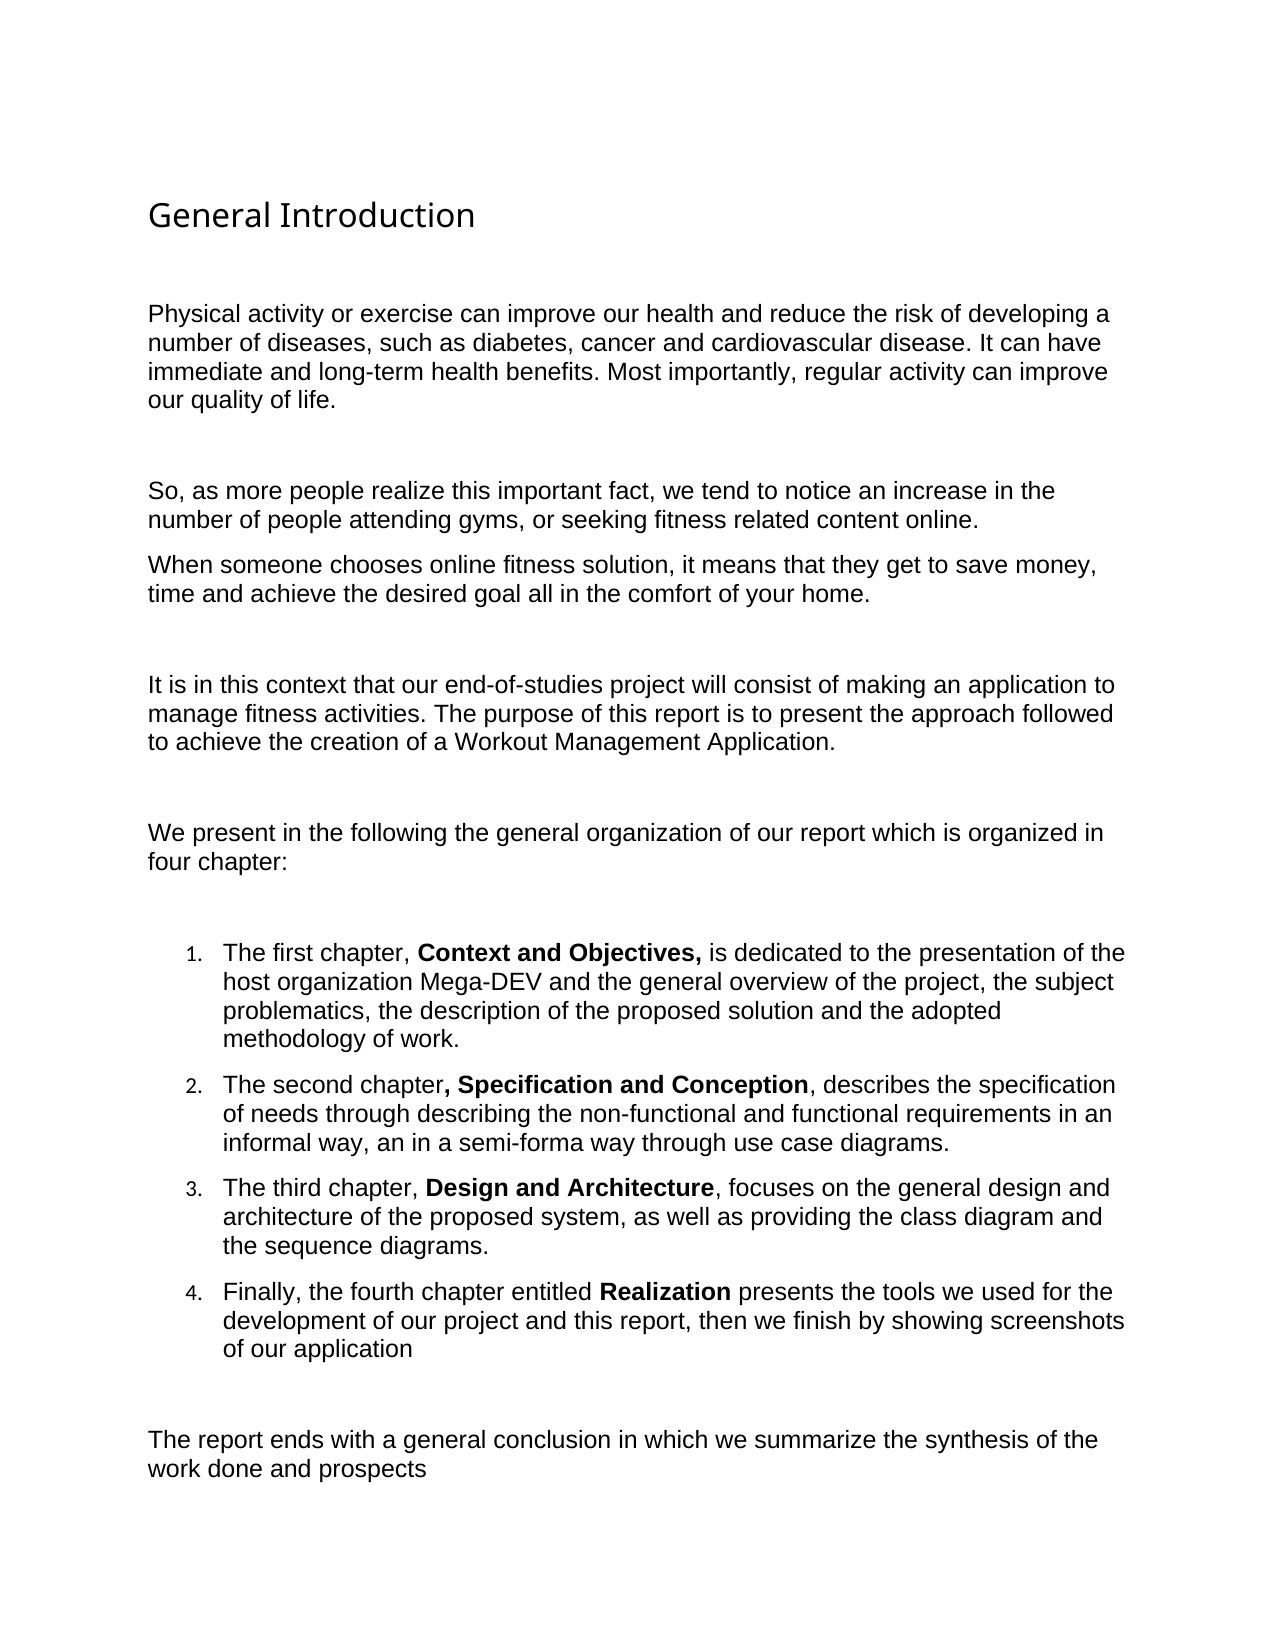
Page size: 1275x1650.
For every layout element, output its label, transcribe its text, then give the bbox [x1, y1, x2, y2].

text It is in this context that our end-of-studies project will consist of making an application to manage fitness activities. The purpose of this report is to present the approach followed to achieve the creation of a Workout Management Application. [148, 670, 1127, 756]
list The first chapter, Context and Objectives, is dedicated to the presentation of the host organization Mega-DEV and the general overview of the project, the subject problematics, the description of the proposed solution and the adopted methodology of work. [185, 938, 1127, 1053]
list The third chapter, Design and Architecture, focuses on the general design and architecture of the proposed system, as well as providing the class diagram and the sequence diagrams. [185, 1173, 1127, 1260]
list Finally, the fourth chapter entitled Realization presents the tools we used for the development of our project and this report, then we finish by showing screenshots of our application [185, 1277, 1127, 1363]
text We present in the following the general organization of our report which is organized in four chapter: [148, 818, 1127, 876]
text When someone chooses online fitness solution, it means that they get to save money, time and achieve the desired goal all in the comfort of your home. [148, 550, 1127, 608]
text So, as more people realize this important fact, we tend to notice an increase in the number of people attending gyms, or seeking fitness related content online. [148, 476, 1127, 534]
text General Introduction [148, 192, 1127, 238]
list The second chapter, Specification and Conception, describes the specification of needs through describing the non-functional and functional requirements in an informal way, an in a semi-forma way through use case diagrams. [185, 1070, 1127, 1157]
text The report ends with a general conclusion in which we summarize the synthesis of the work done and prospects [148, 1425, 1127, 1483]
text Physical activity or exercise can improve our health and reduce the risk of developing a number of diseases, such as diabetes, cancer and cardiovascular disease. It can have immediate and long-term health benefits. Most importantly, regular activity can improve our quality of life. [148, 299, 1127, 414]
